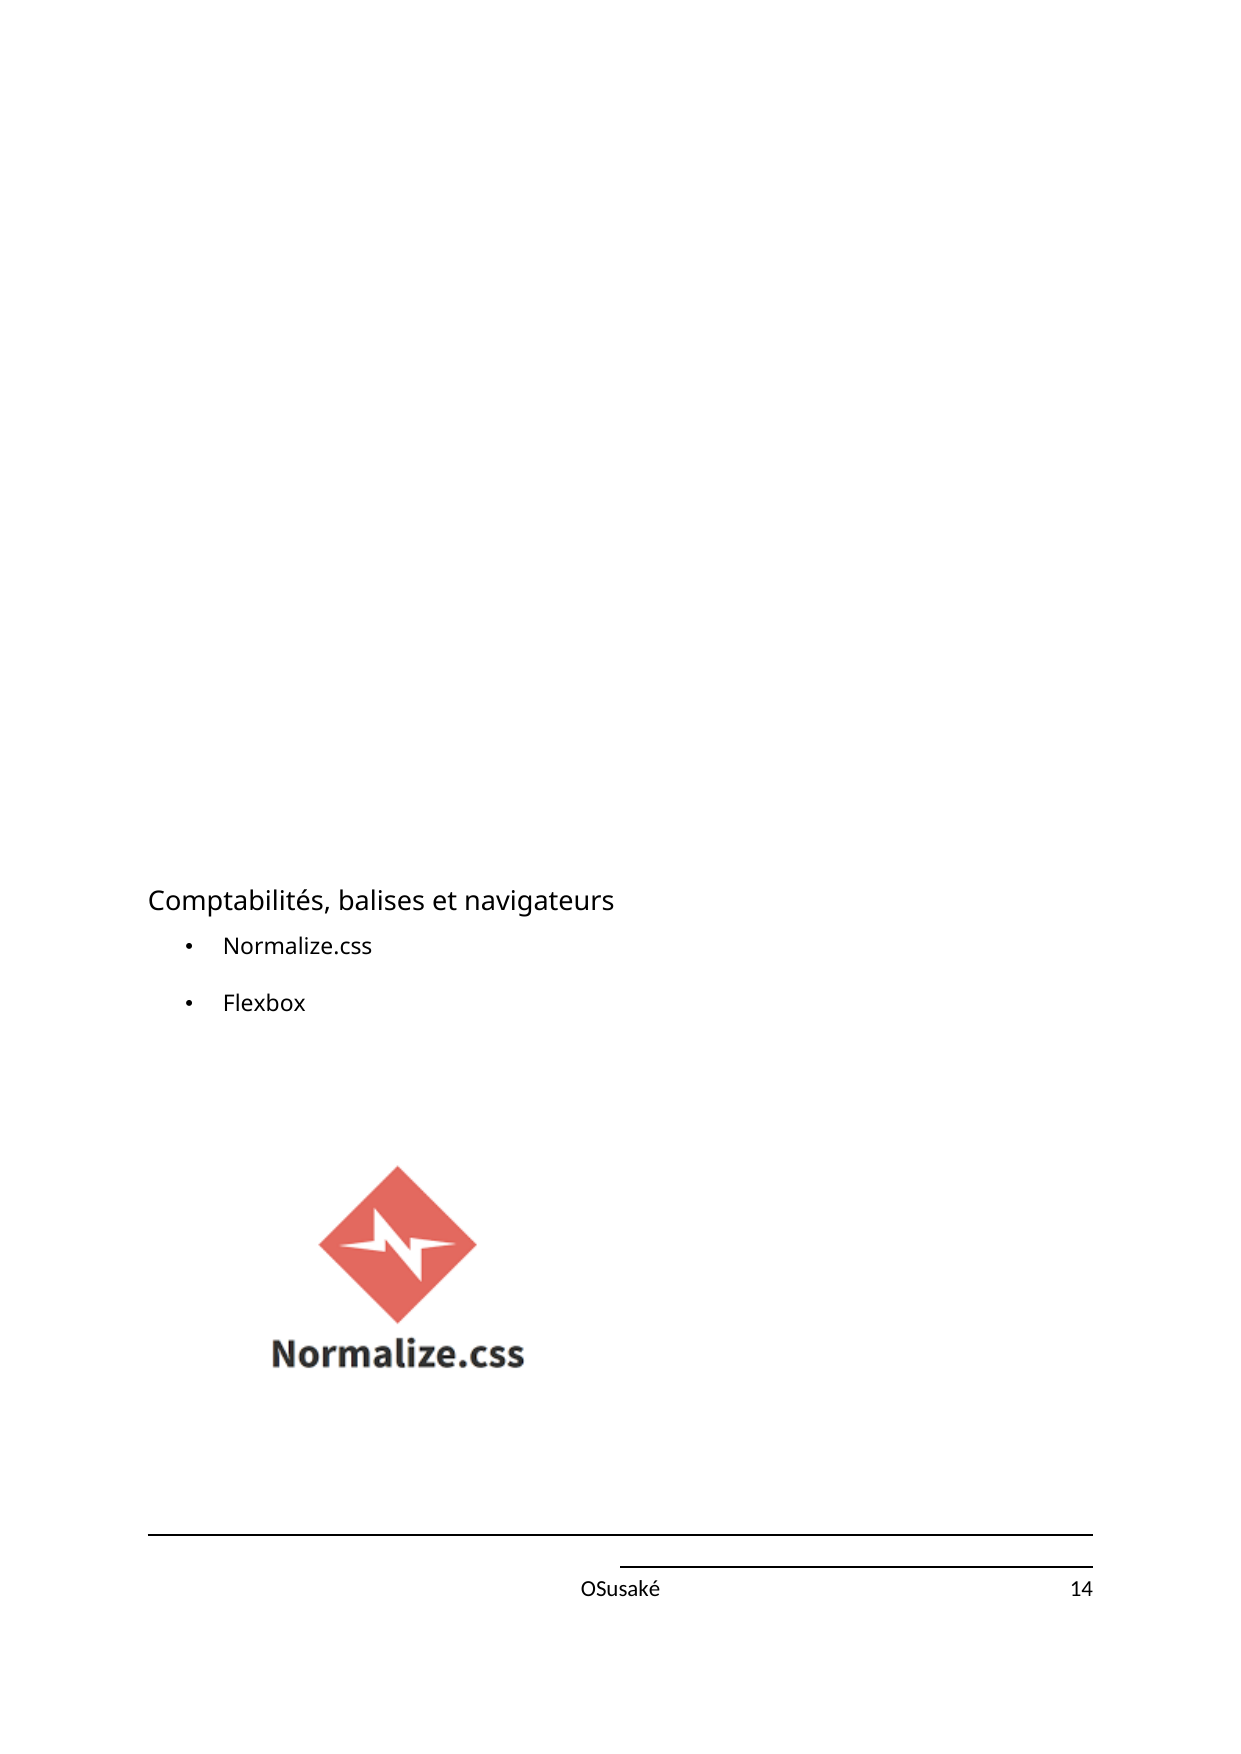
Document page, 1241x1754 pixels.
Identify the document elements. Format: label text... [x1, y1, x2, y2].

list Normalize.css [185, 930, 1093, 962]
subtitle Comptabilités, balises et navigateurs [148, 882, 1093, 918]
picture [145, 1158, 652, 1401]
list Flexbox [185, 987, 1093, 1018]
